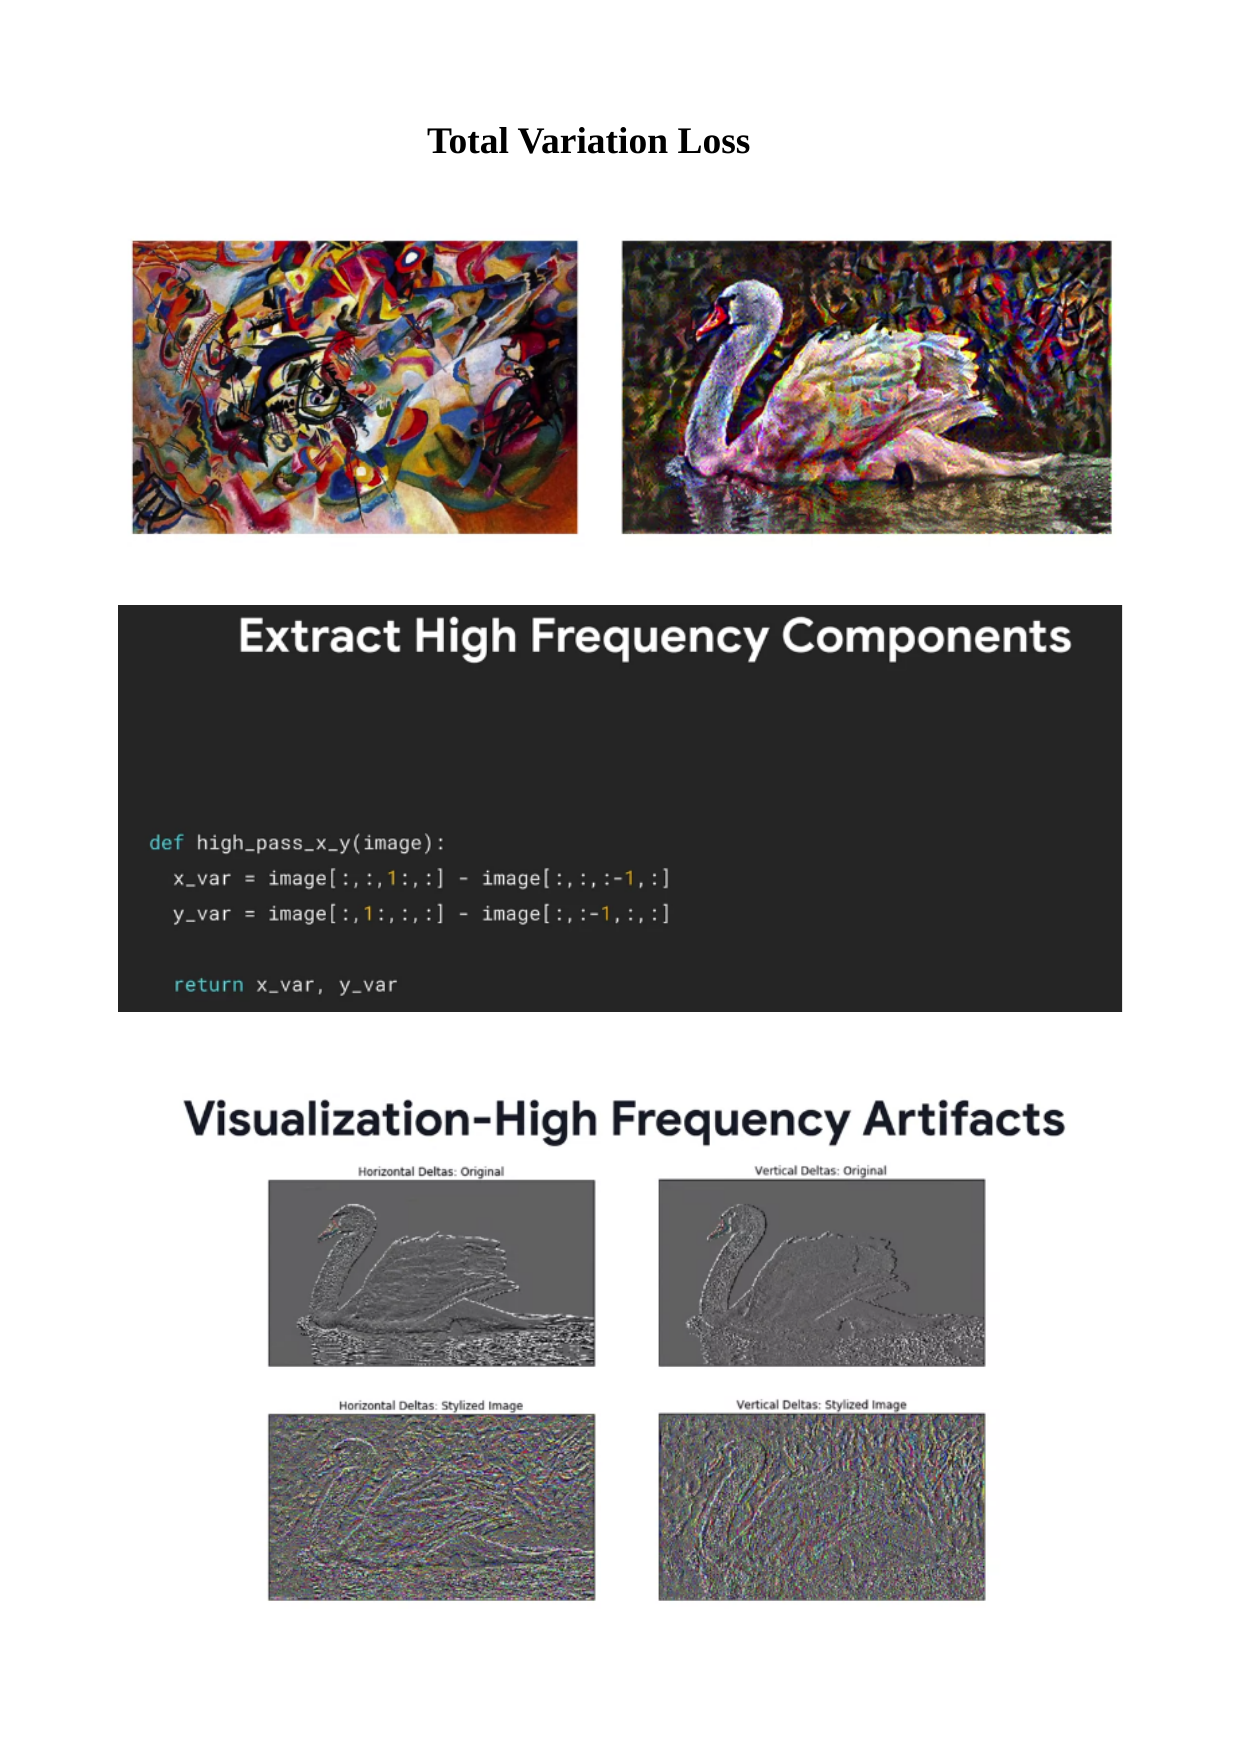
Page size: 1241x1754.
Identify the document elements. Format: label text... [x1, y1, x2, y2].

picture [118, 1063, 1123, 1609]
picture [118, 605, 1123, 1012]
subtitle Total Variation Loss [118, 118, 1122, 161]
picture [118, 221, 1123, 554]
